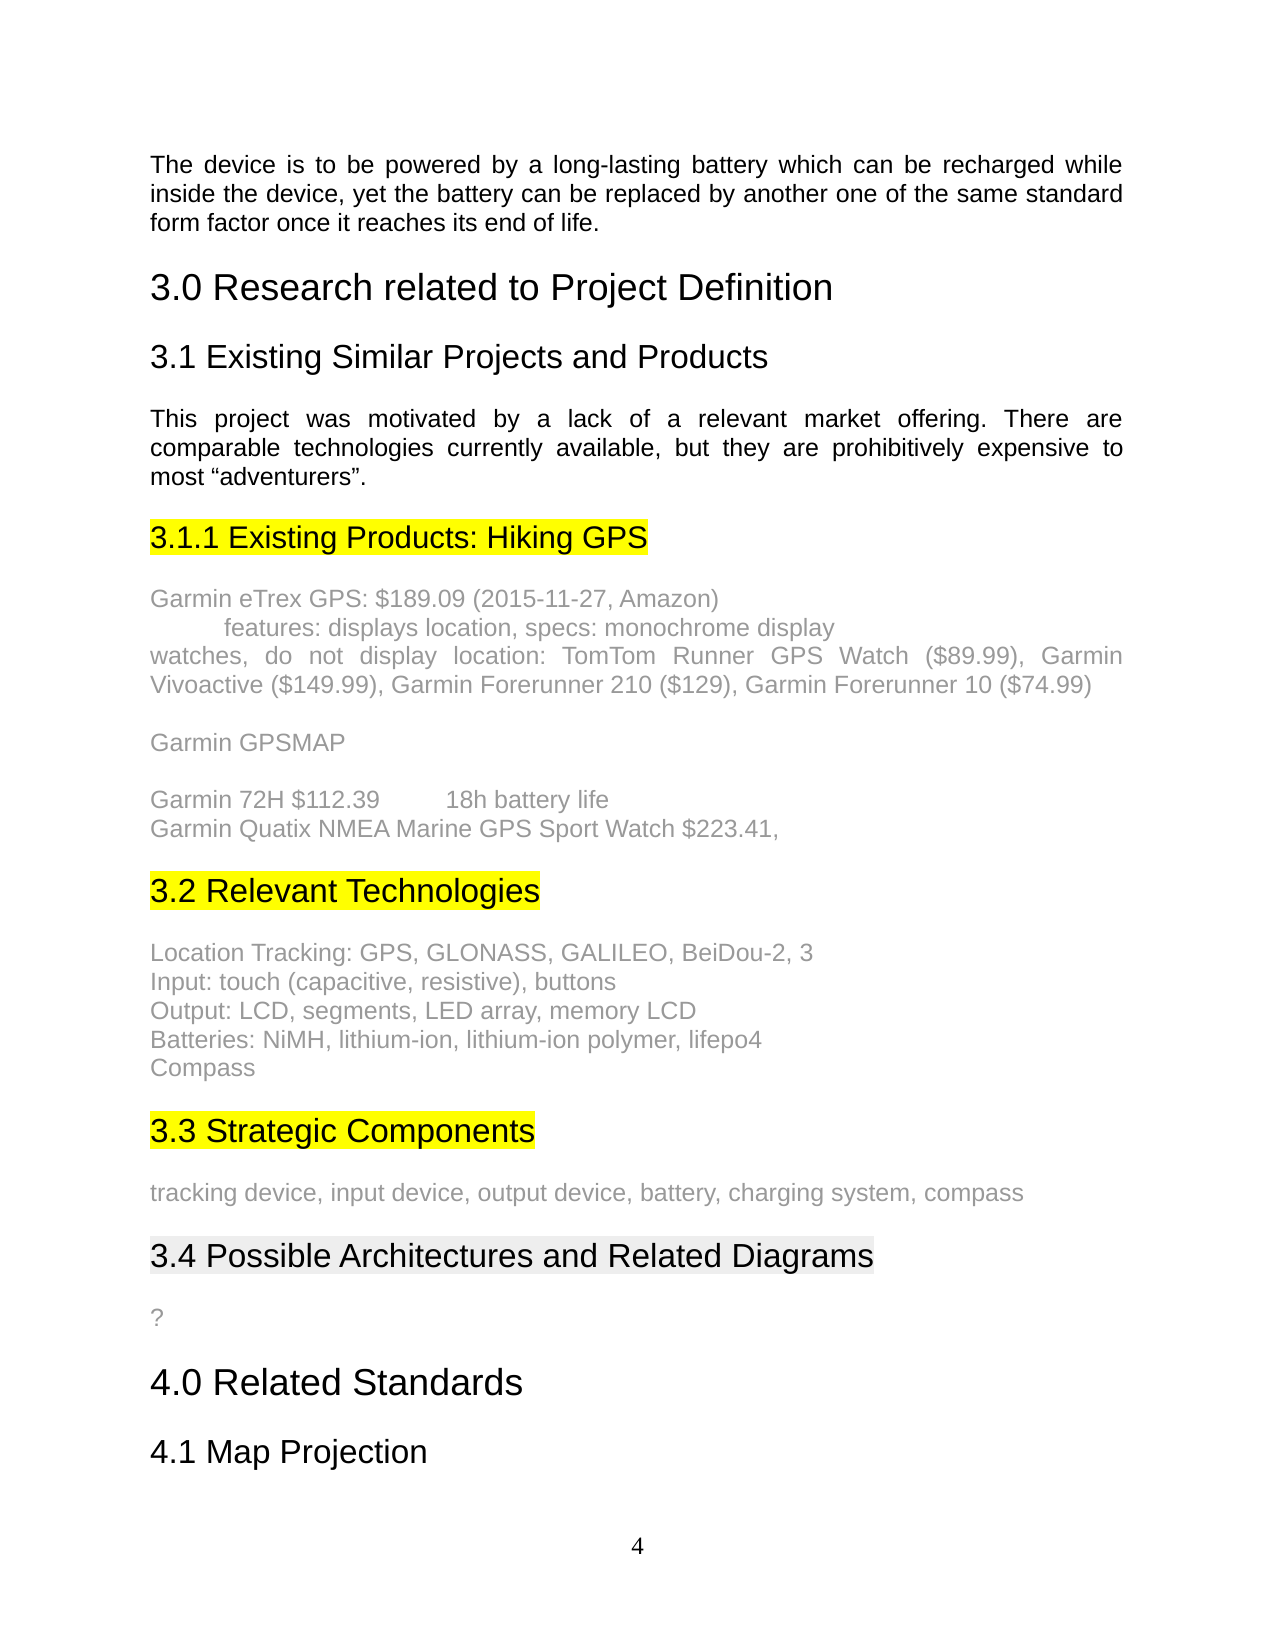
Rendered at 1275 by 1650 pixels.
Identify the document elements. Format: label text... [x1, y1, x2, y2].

text 3.4 Possible Architectures and Related Diagrams [150, 1236, 1125, 1274]
text 3.1.1 Existing Products: Hiking GPS [150, 519, 1125, 555]
text watches, do not display location: TomTom Runner GPS Watch ($89.99), Garmin Vivoactive ($149.99), Garmin Forerunner 210 ($129), Garmin Forerunner 10 ($74.99) [150, 641, 1125, 699]
text This project was motivated by a lack of a relevant market offering. There are comparable technologies currently available, but they are prohibitively expensive to most “adventurers”. [150, 404, 1125, 490]
text ? [150, 1303, 1125, 1332]
text Garmin Quatix NMEA Marine GPS Sport Watch $223.41, [150, 814, 1125, 842]
text 4.0 Related Standards [150, 1360, 1125, 1403]
text Garmin 72H $112.39 18h battery life [150, 785, 1125, 814]
text 3.3 Strategic Components [150, 1111, 1125, 1149]
text 3.1 Existing Similar Projects and Products [150, 337, 1125, 375]
text Output: LCD, segments, LED array, memory LCD [150, 996, 1125, 1025]
text Compass [150, 1053, 1125, 1082]
text tracking device, input device, output device, battery, charging system, compass [150, 1178, 1125, 1207]
text Input: touch (capacitive, resistive), buttons [150, 967, 1125, 996]
text 3.2 Relevant Technologies [150, 871, 1125, 910]
text Batteries: NiMH, lithium-ion, lithium-ion polymer, lifepo4 [150, 1025, 1125, 1053]
text features: displays location, specs: monochrome display [150, 612, 1125, 641]
text 3.0 Research related to Project Definition [150, 265, 1125, 308]
text Garmin GPSMAP [150, 727, 1125, 756]
text Garmin eTrex GPS: $189.09 (2015-11-27, Amazon) [150, 584, 1125, 612]
text The device is to be powered by a long-lasting battery which can be recharged while inside the device, yet the battery can be replaced by another one of the same standard form factor once it reaches its end of life. [150, 150, 1125, 236]
text Location Tracking: GPS, GLONASS, GALILEO, BeiDou-2, 3 [150, 938, 1125, 967]
text 4.1 Map Projection [150, 1432, 1125, 1471]
